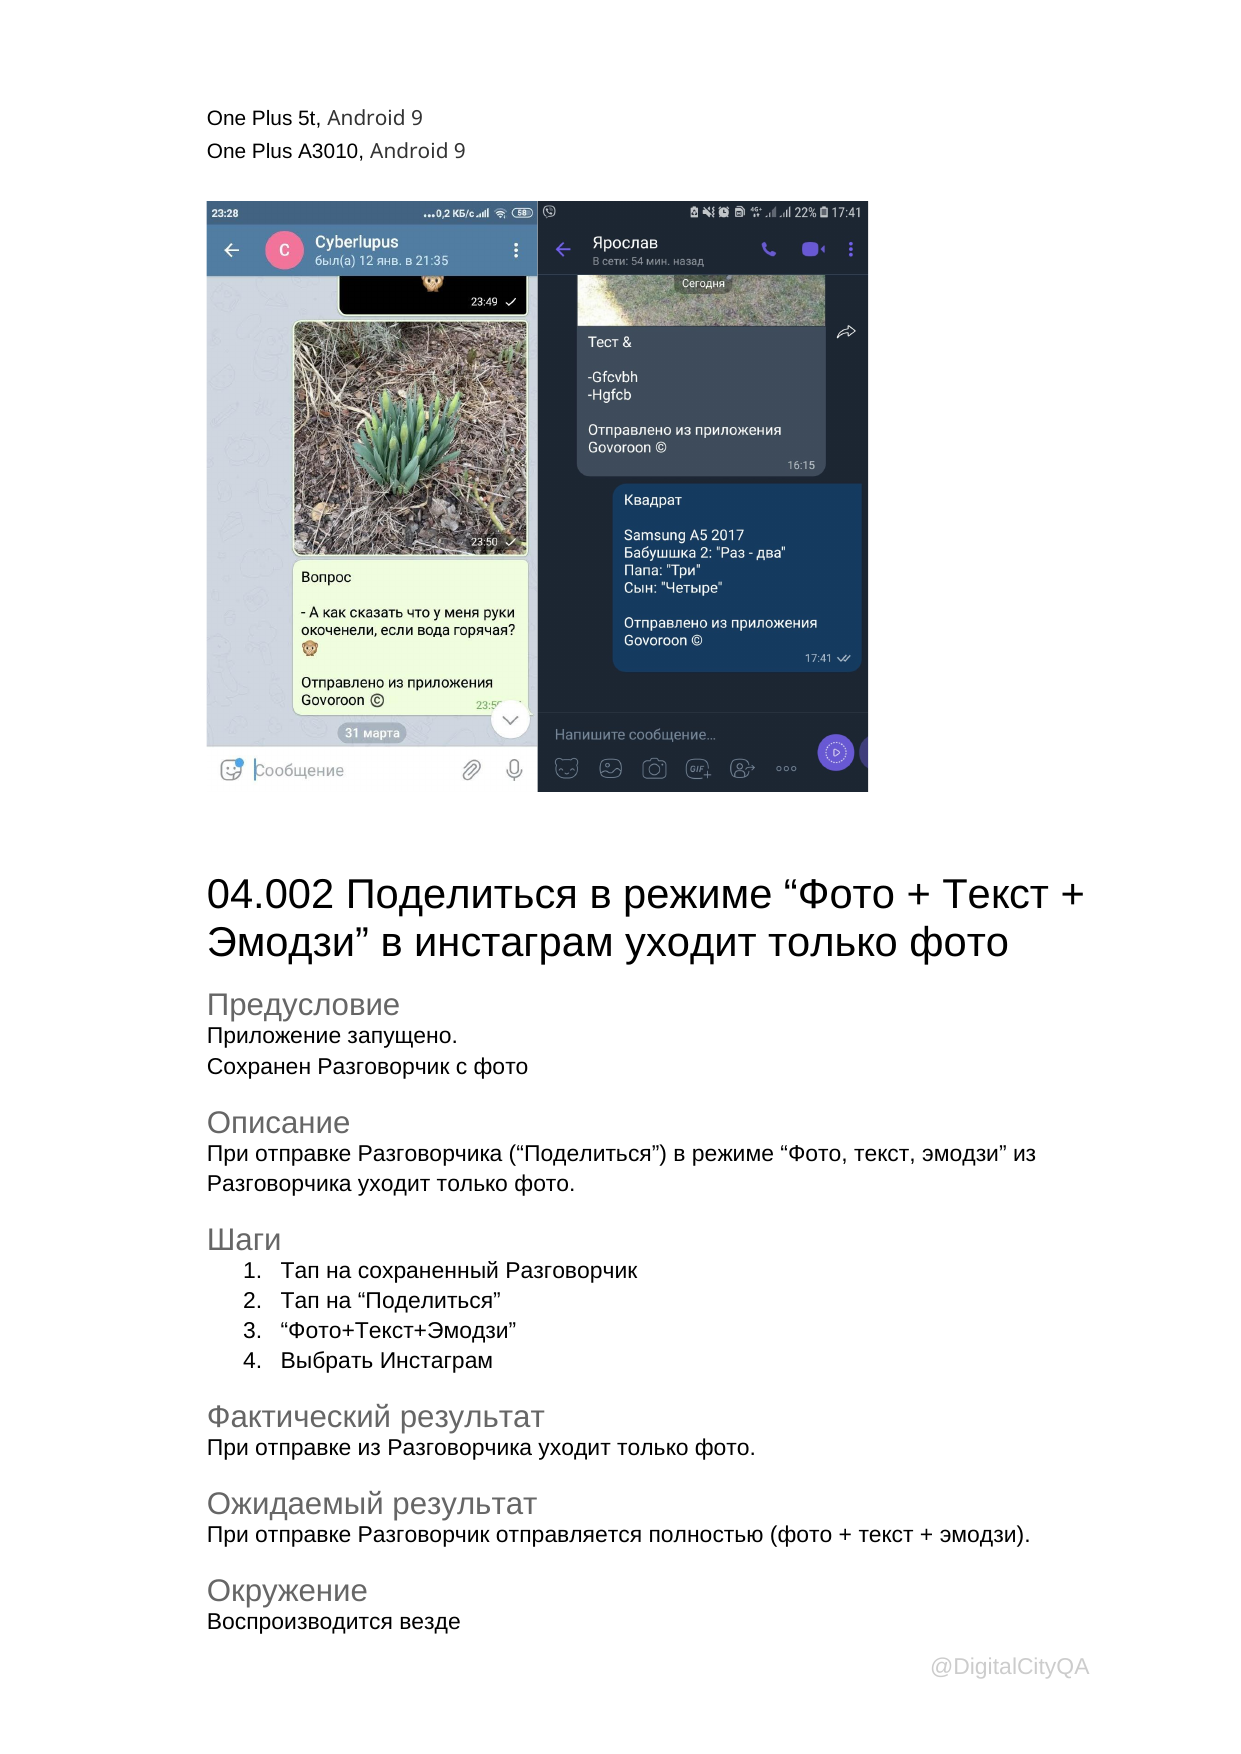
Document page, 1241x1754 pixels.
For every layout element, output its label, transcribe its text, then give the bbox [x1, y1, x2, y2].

text При отправке Разговорчика (“Поделиться”) в режиме “Фото, текст, эмодзи” из Разговорчика уходит только фото. [207, 1139, 1122, 1196]
subtitle Описание [207, 1104, 1122, 1139]
text При отправке из Разговорчика уходит только фото. [207, 1434, 1122, 1461]
subtitle Предусловие [207, 986, 1122, 1022]
subtitle Фактический результат [207, 1398, 1122, 1434]
text При отправке Разговорчик отправляется полностью (фото + текст + эмодзи). [207, 1521, 1122, 1548]
picture [206, 201, 869, 792]
list Выбрать Инстаграм [243, 1347, 1122, 1374]
text One Plus 5t, Android 9 [207, 103, 1122, 132]
subtitle Окружение [207, 1572, 1122, 1608]
list “Фото+Текст+Эмодзи” [243, 1317, 1122, 1343]
subtitle Шаги [207, 1221, 1122, 1257]
text One Plus A3010, Android 9 [207, 136, 1122, 164]
subtitle Ожидаемый результат [207, 1485, 1122, 1521]
subtitle 04.002 Поделиться в режиме “Фото + Текст + Эмодзи” в инстаграм уходит только фото [207, 870, 1122, 966]
text Воспроизводится везде [207, 1608, 1122, 1635]
list Тап на сохраненный Разговорчик [243, 1257, 1122, 1283]
text Приложение запущено. Сохранен Разговорчик с фото [207, 1022, 1122, 1079]
list Тап на “Поделиться” [243, 1287, 1122, 1313]
